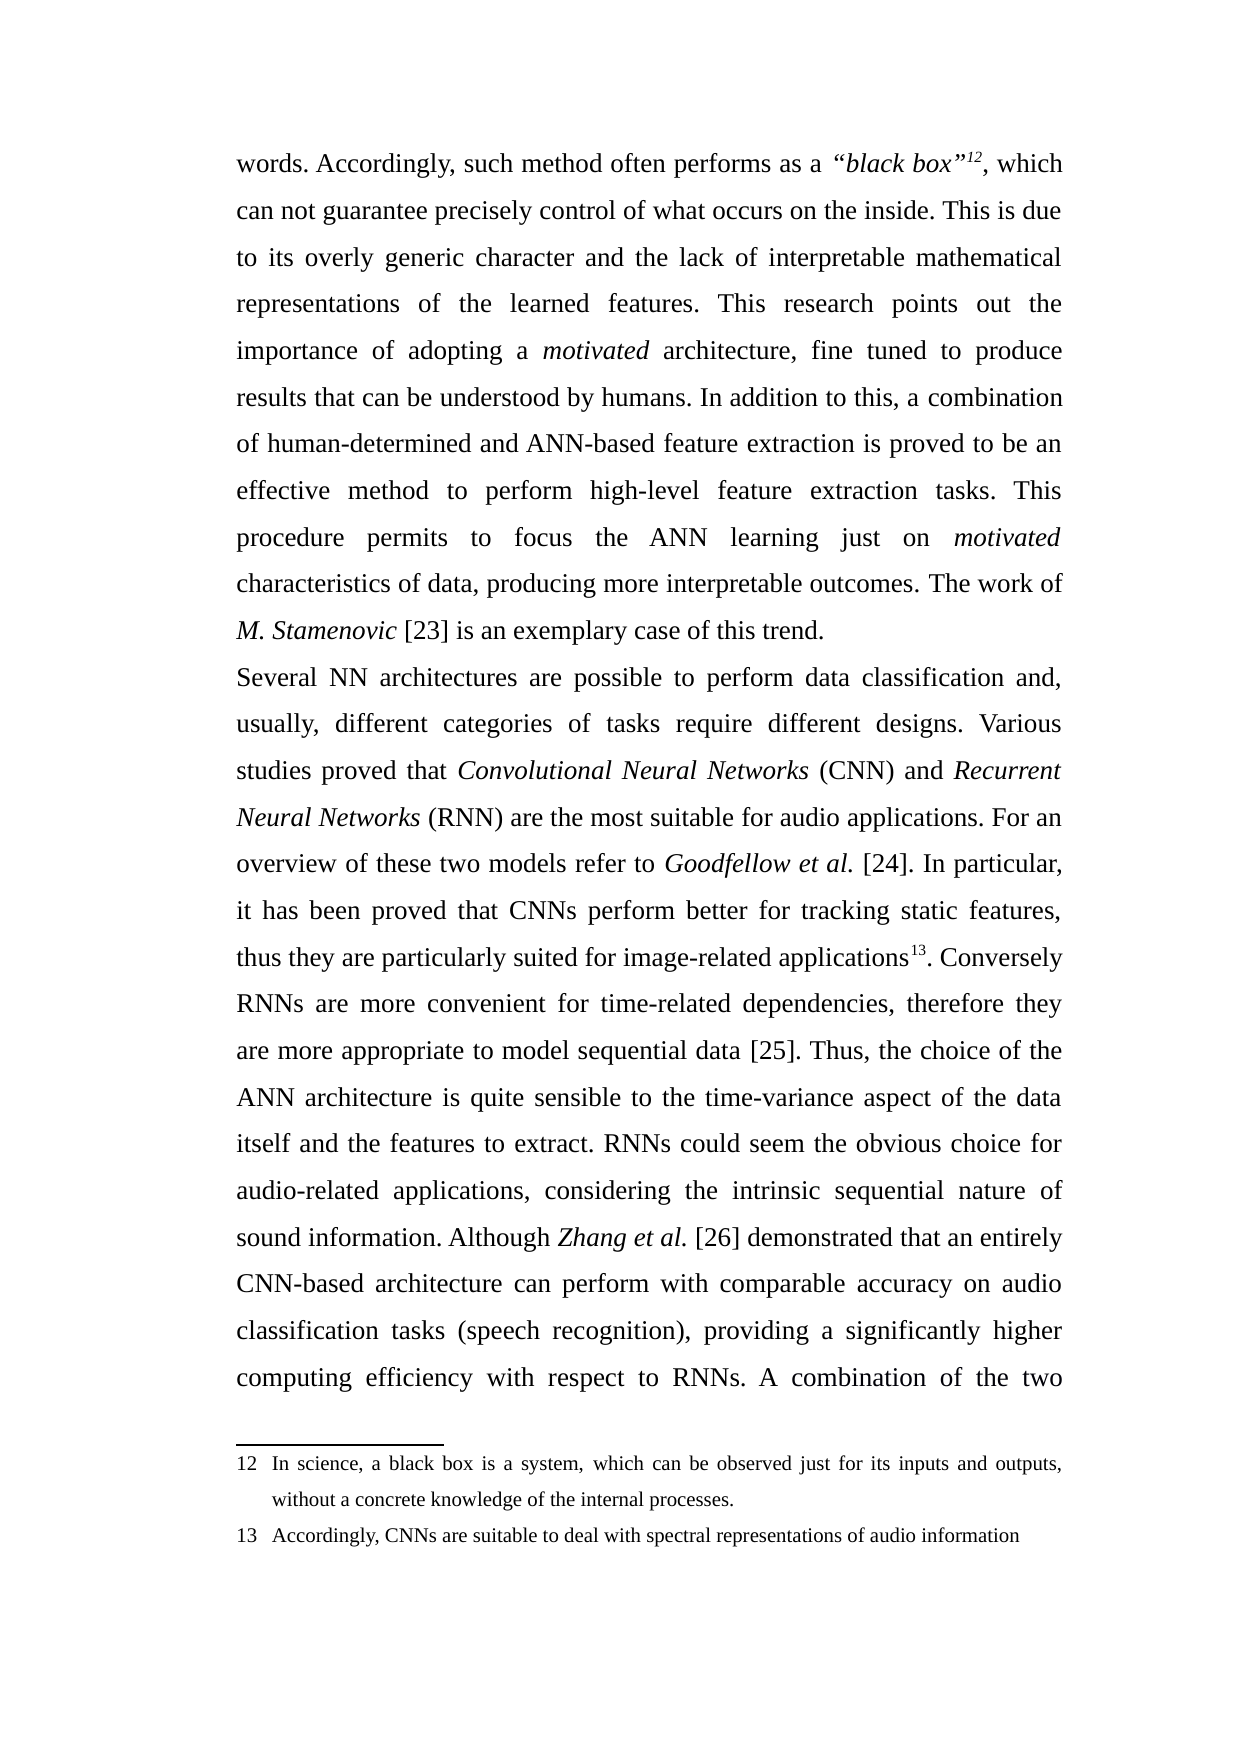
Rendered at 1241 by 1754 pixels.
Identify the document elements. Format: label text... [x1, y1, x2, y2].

text Several NN architectures are possible to perform data classification and, usually, different categories of tasks require different designs. Various studies proved that Convolutional Neural Networks (CNN) and Recurrent Neural Networks (RNN) are the most suitable for audio applications. For an overview of these two models refer to Goodfellow et al. [24]. In particular, it has been proved that CNNs perform better for tracking static features, thus they are particularly suited for image-related applications. Conversely RNNs are more convenient for time-related dependencies, therefore they are more appropriate to model sequential data [25]. Thus, the choice of the ANN architecture is quite sensible to the time-variance aspect of the data itself and the features to extract. RNNs could seem the obvious choice for audio-related applications, considering the intrinsic sequential nature of sound information. Although Zhang et al. [26] demonstrated that an entirely CNN-based architecture can perform with comparable accuracy on audio classification tasks (speech recognition), providing a significantly higher computing efficiency with respect to RNNs. A combination of the two [236, 661, 1063, 1392]
text words. Accordingly, such method often performs as a “black box”, which can not guarantee precisely control of what occurs on the inside. This is due to its overly generic character and the lack of interpretable mathematical representations of the learned features. This research points out the importance of adopting a motivated architecture, fine tuned to produce results that can be understood by humans. In addition to this, a combination of human-determined and ANN-based feature extraction is proved to be an effective method to perform high-level feature extraction tasks. This procedure permits to focus the ANN learning just on motivated characteristics of data, producing more interpretable outcomes. The work of M. Stamenovic [23] is an exemplary case of this trend. [236, 148, 1063, 645]
text In science, a black box is a system, which can be observed just for its inputs and outputs, without a concrete knowledge of the internal processes. [236, 1451, 1063, 1511]
text Accordingly, CNNs are suitable to deal with spectral representations of audio information [236, 1523, 1063, 1547]
